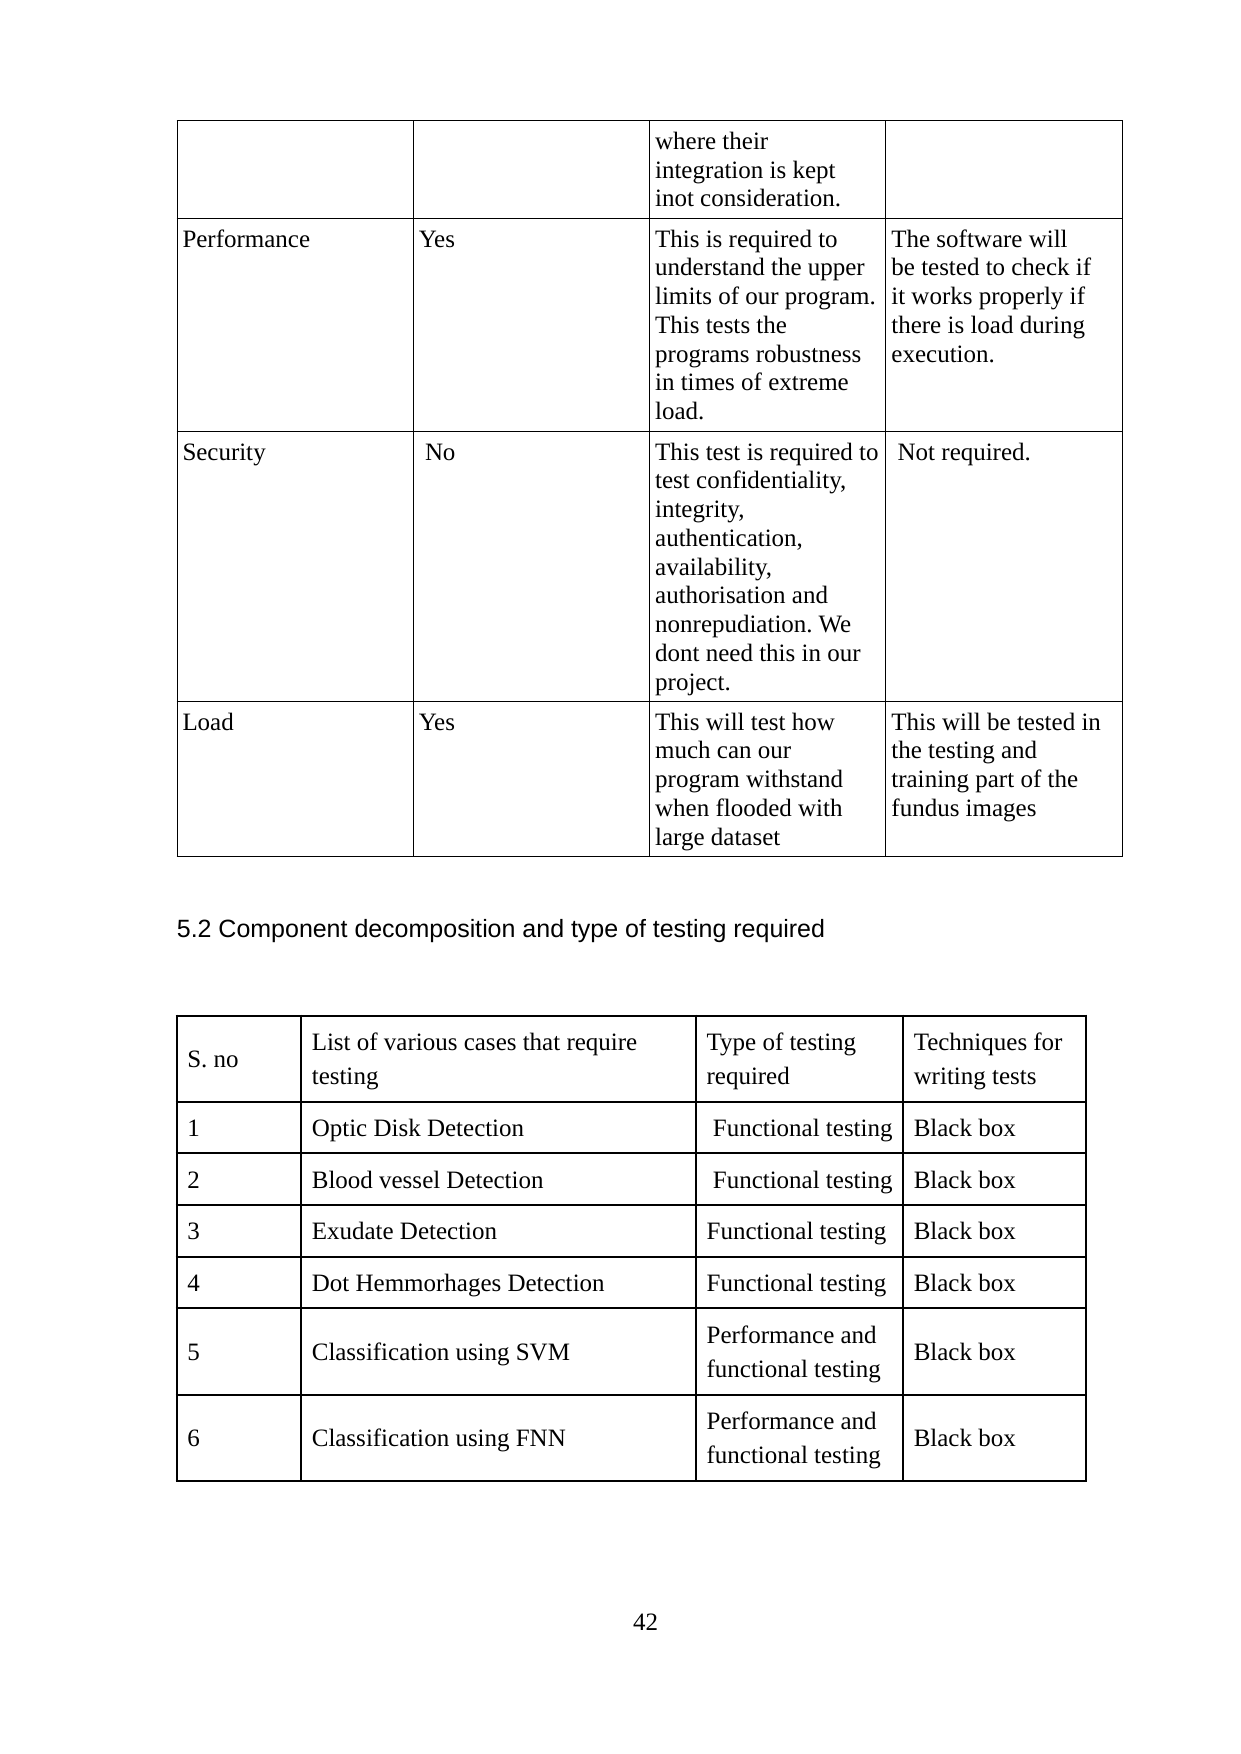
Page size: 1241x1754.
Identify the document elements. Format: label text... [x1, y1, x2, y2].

table_cell Black box [904, 1258, 1085, 1307]
table_cell 3 [178, 1206, 300, 1256]
table_cell Not required. [886, 432, 1122, 701]
table_header Techniques for writing tests [904, 1017, 1085, 1101]
table_cell This will test how much can our program withstand when flooded with large dataset [650, 702, 885, 856]
table_cell 6 [178, 1396, 300, 1479]
table_cell [886, 121, 1122, 218]
table_cell No [414, 432, 649, 701]
table_cell Blood vessel Detection [302, 1154, 695, 1204]
table_header Type of testing required [697, 1017, 902, 1101]
table_cell 4 [178, 1258, 300, 1307]
table_cell Optic Disk Detection [302, 1103, 695, 1152]
table_cell Functional testing [697, 1206, 902, 1256]
table_cell Black box [904, 1206, 1085, 1256]
table_cell Black box [904, 1103, 1085, 1152]
table_cell [178, 121, 413, 218]
table_cell Functional testing [697, 1154, 902, 1204]
table_cell Exudate Detection [302, 1206, 695, 1256]
table_header List of various cases that require testing [302, 1017, 695, 1101]
table_cell Functional testing [697, 1258, 902, 1307]
table_cell Load [178, 702, 413, 856]
table_cell Security [178, 432, 413, 701]
text 5.2 Component decomposition and type of testing required [177, 914, 1122, 943]
table_cell Performance and functional testing [697, 1396, 902, 1479]
table_cell Classification using FNN [302, 1396, 695, 1479]
table_cell Yes [414, 219, 649, 431]
table_cell [414, 121, 649, 218]
table_cell This will be tested in the testing and training part of the fundus images [886, 702, 1122, 856]
table_cell Classification using SVM [302, 1309, 695, 1393]
table_cell 1 [178, 1103, 300, 1152]
table_cell Yes [414, 702, 649, 856]
table_cell Black box [904, 1309, 1085, 1393]
table_cell This is required to understand the upper limits of our program. This tests the programs robustness in times of extreme load. [650, 219, 885, 431]
table_cell Dot Hemmorhages Detection [302, 1258, 695, 1307]
table_cell Performance [178, 219, 413, 431]
table_cell Black box [904, 1154, 1085, 1204]
table_cell 2 [178, 1154, 300, 1204]
table_header S. no [178, 1017, 300, 1101]
table_cell Functional testing [697, 1103, 902, 1152]
table_cell Black box [904, 1396, 1085, 1479]
table_cell 5 [178, 1309, 300, 1393]
table_cell This test is required to test confidentiality, integrity, authentication, availability, authorisation and nonrepudiation. We dont need this in our project. [650, 432, 885, 701]
table_cell where their integration is kept inot consideration. [650, 121, 885, 218]
table_cell Performance and functional testing [697, 1309, 902, 1393]
table_cell The software will be tested to check if it works properly if there is load during execution. [886, 219, 1122, 431]
